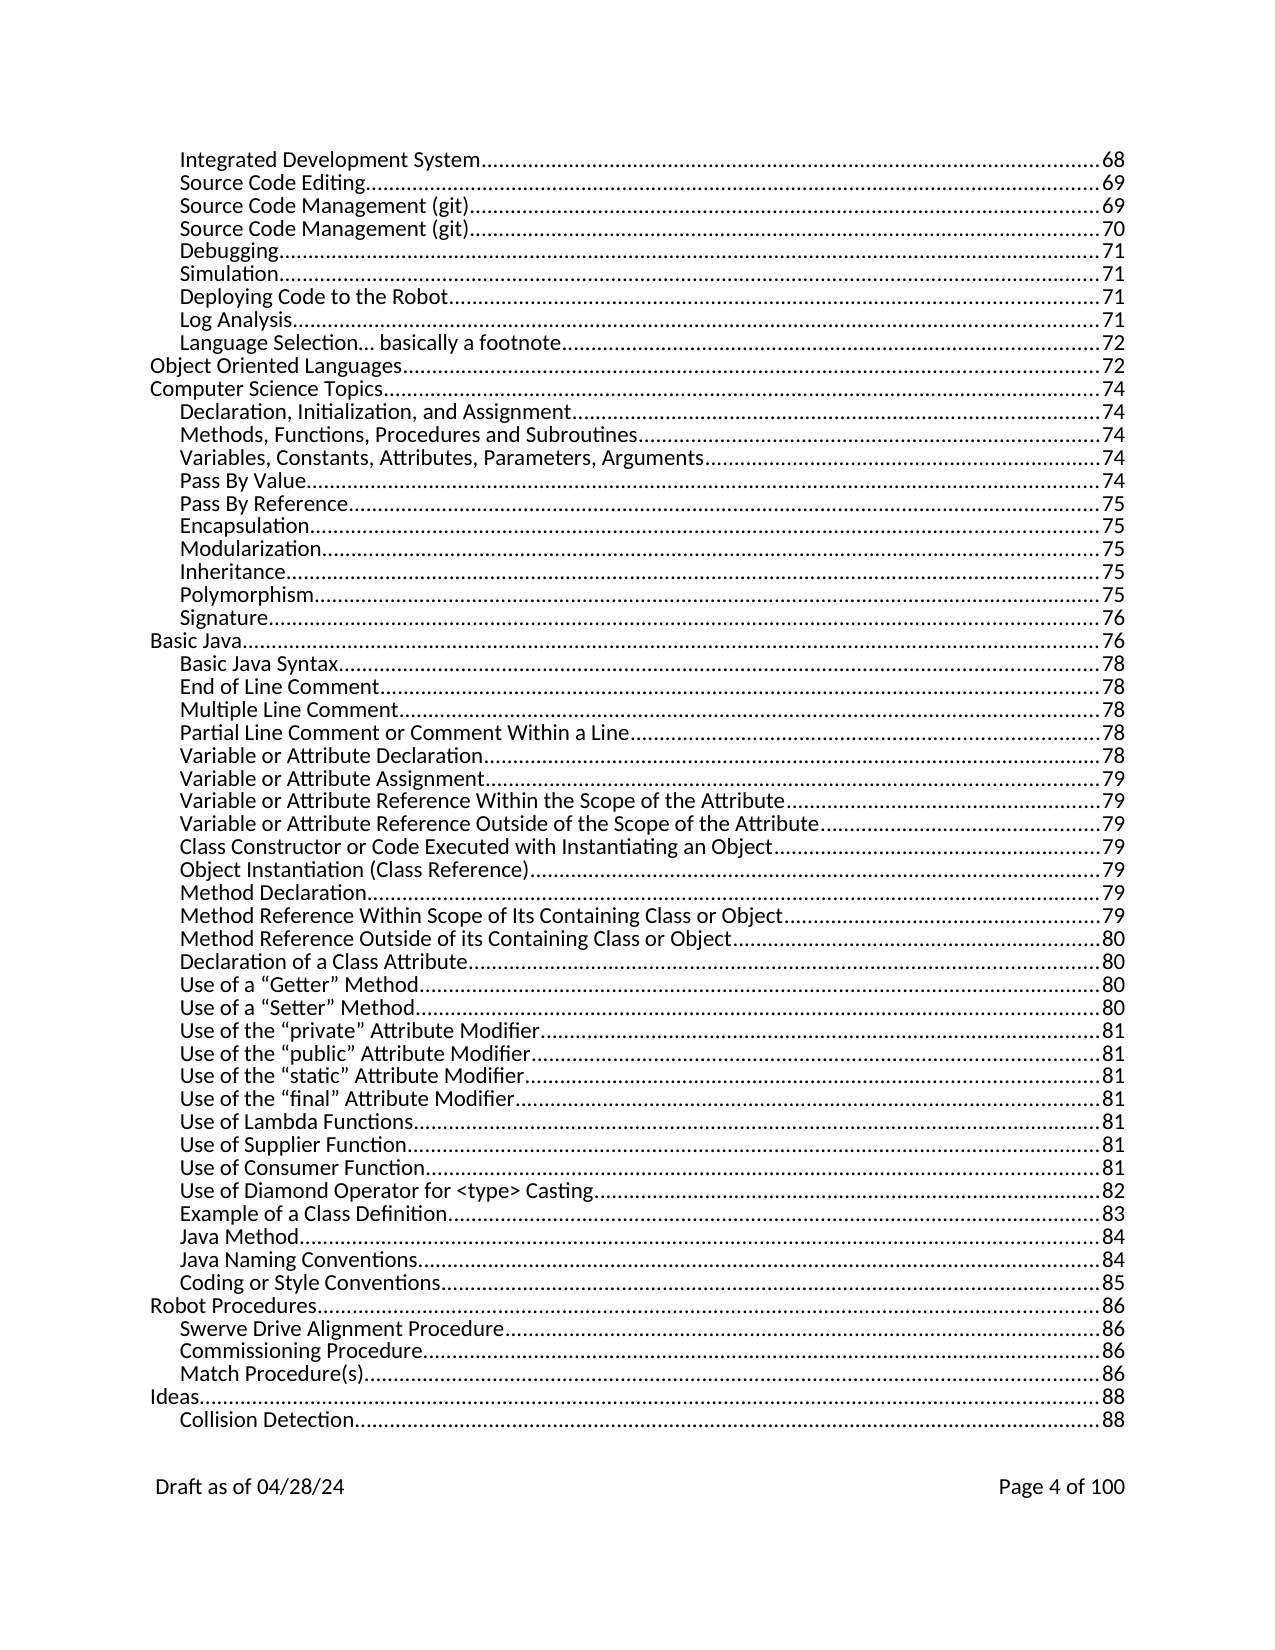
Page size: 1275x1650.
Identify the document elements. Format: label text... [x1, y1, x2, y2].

text Source Code Management (git) 69 [179, 196, 1125, 219]
text Multiple Line Comment 78 [179, 700, 1125, 723]
text Method Declaration 79 [179, 883, 1125, 906]
text Encapsulation 75 [179, 517, 1125, 539]
text Robot Procedures 86 [150, 1296, 1125, 1319]
text Declaration of a Class Attribute 80 [179, 952, 1125, 975]
text Object Instantiation (Class Reference) 79 [179, 860, 1125, 883]
text Variable or Attribute Reference Within the Scope of the Attribute 79 [179, 792, 1125, 814]
text Use of the “public” Attribute Modifier 81 [179, 1044, 1125, 1067]
text Deploying Code to the Robot 71 [179, 287, 1125, 310]
text End of Line Comment 78 [179, 677, 1125, 700]
text Coding or Style Conventions 85 [179, 1273, 1125, 1296]
text Use of Supplier Function 81 [179, 1135, 1125, 1158]
text Integrated Development System 68 [179, 150, 1125, 173]
text Source Code Editing 69 [179, 173, 1125, 196]
text Computer Science Topics 74 [150, 379, 1125, 402]
text Pass By Value 74 [179, 471, 1125, 494]
text Variable or Attribute Reference Outside of the Scope of the Attribute 79 [179, 814, 1125, 837]
text Source Code Management (git) 70 [179, 219, 1125, 242]
text Match Procedure(s) 86 [179, 1364, 1125, 1387]
text Object Oriented Languages 72 [150, 356, 1125, 379]
text Variable or Attribute Declaration 78 [179, 746, 1125, 769]
text Simulation 71 [179, 264, 1125, 287]
text Commissioning Procedure 86 [179, 1342, 1125, 1364]
text Use of a “Getter” Method 80 [179, 975, 1125, 998]
text Basic Java Syntax 78 [179, 654, 1125, 677]
text Java Method 84 [179, 1227, 1125, 1250]
text Polymorphism 75 [179, 585, 1125, 608]
text Signature 76 [179, 608, 1125, 631]
text Collision Detection 88 [179, 1410, 1125, 1433]
text Use of the “final” Attribute Modifier 81 [179, 1089, 1125, 1112]
text Example of a Class Definition 83 [179, 1204, 1125, 1227]
text Use of the “private” Attribute Modifier 81 [179, 1021, 1125, 1044]
text Use of Diamond Operator for <type> Casting 82 [179, 1181, 1125, 1204]
text Use of Lambda Functions 81 [179, 1112, 1125, 1135]
text Modularization 75 [179, 539, 1125, 562]
text Ideas 88 [150, 1387, 1125, 1410]
text Class Constructor or Code Executed with Instantiating an Object 79 [179, 837, 1125, 860]
text Debugging 71 [179, 242, 1125, 264]
text Java Naming Conventions 84 [179, 1250, 1125, 1273]
text Use of a “Setter” Method 80 [179, 998, 1125, 1021]
text Variable or Attribute Assignment 79 [179, 769, 1125, 792]
text Methods, Functions, Procedures and Subroutines 74 [179, 425, 1125, 448]
text Pass By Reference 75 [179, 494, 1125, 517]
text Partial Line Comment or Comment Within a Line 78 [179, 723, 1125, 746]
text Method Reference Within Scope of Its Containing Class or Object 79 [179, 906, 1125, 929]
text Swerve Drive Alignment Procedure 86 [179, 1319, 1125, 1342]
text Use of the “static” Attribute Modifier 81 [179, 1067, 1125, 1089]
text Use of Consumer Function 81 [179, 1158, 1125, 1181]
text Declaration, Initialization, and Assignment 74 [179, 402, 1125, 425]
text Basic Java 76 [150, 631, 1125, 654]
text Method Reference Outside of its Containing Class or Object 80 [179, 929, 1125, 952]
text Variables, Constants, Attributes, Parameters, Arguments 74 [179, 448, 1125, 471]
text Inheritance 75 [179, 562, 1125, 585]
text Language Selection… basically a footnote 72 [179, 333, 1125, 356]
text Log Analysis 71 [179, 310, 1125, 333]
